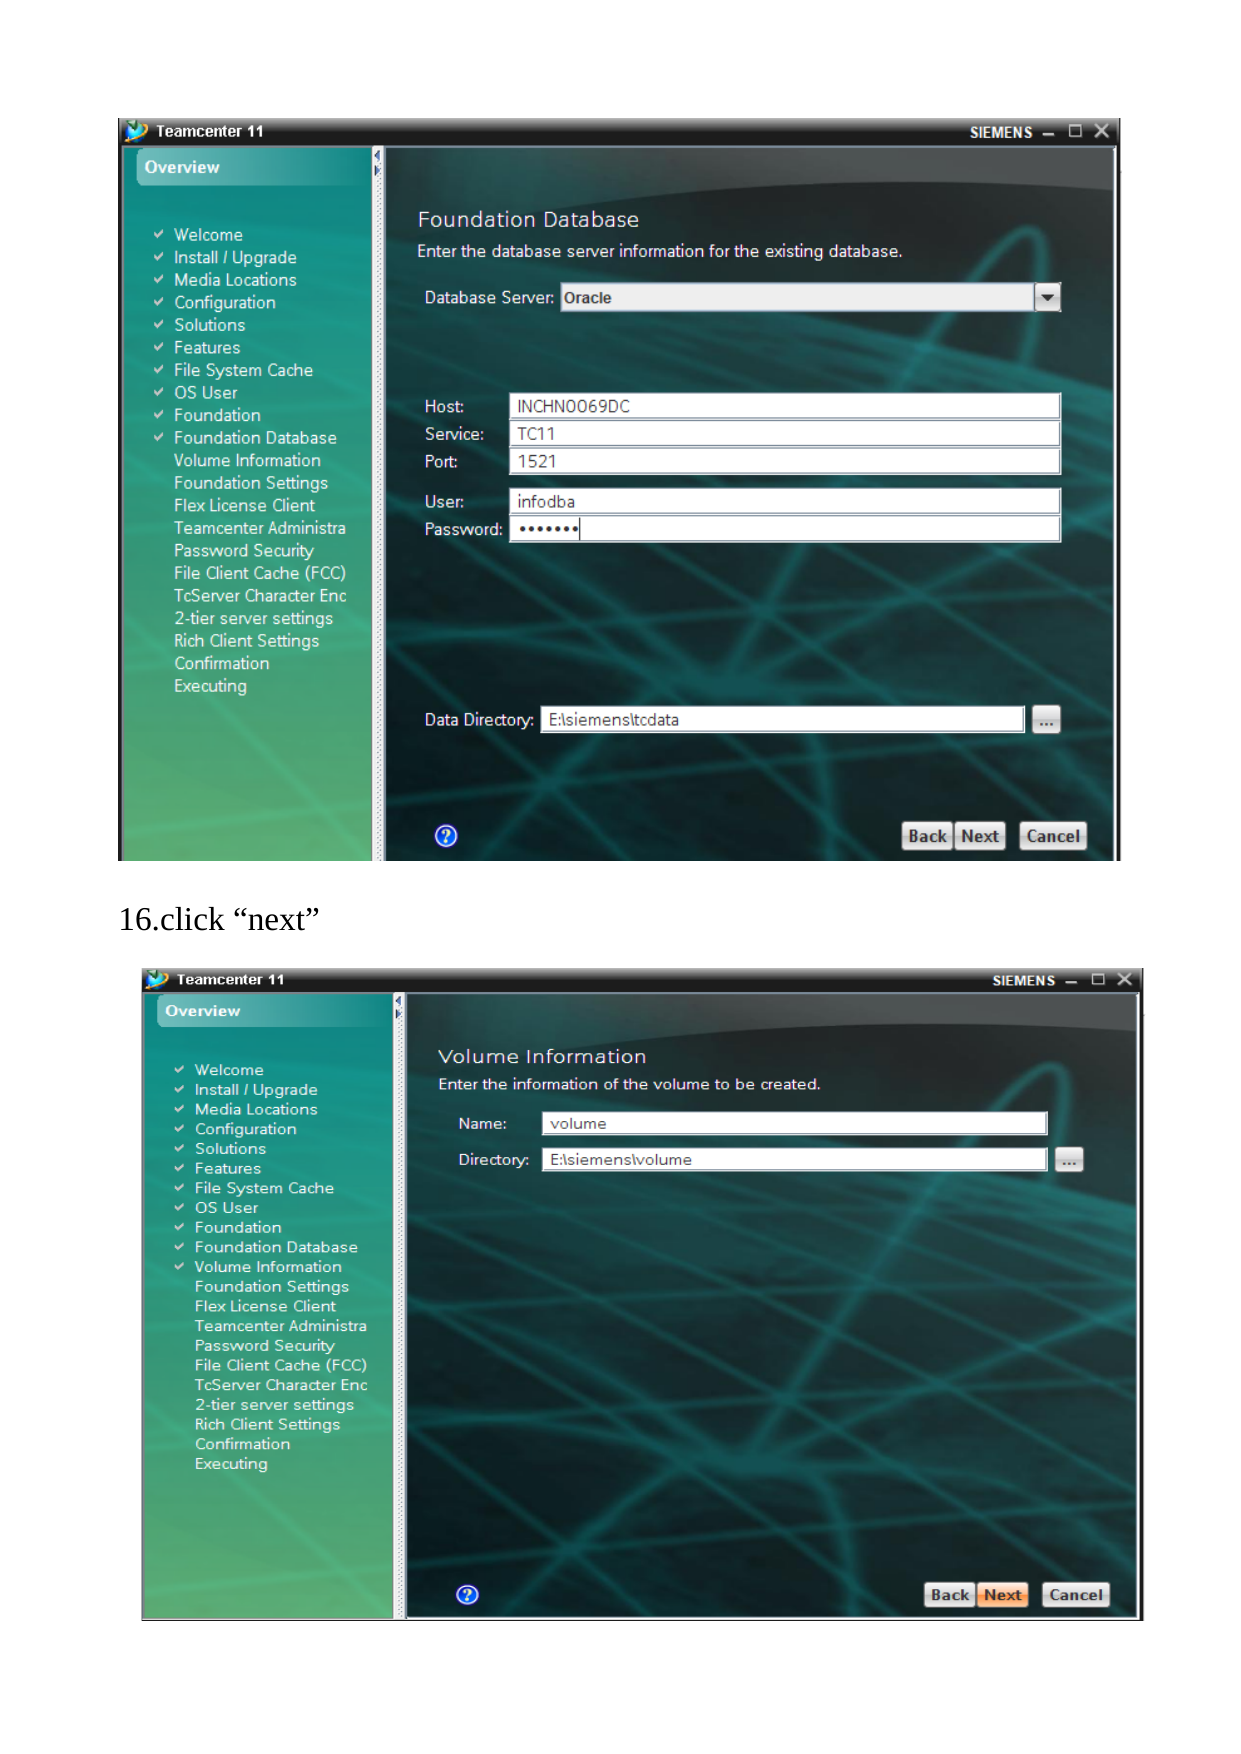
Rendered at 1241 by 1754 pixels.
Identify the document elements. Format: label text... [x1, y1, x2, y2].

text 16.click “next” [118, 899, 1122, 937]
picture [118, 118, 1123, 861]
picture [141, 968, 1146, 1621]
